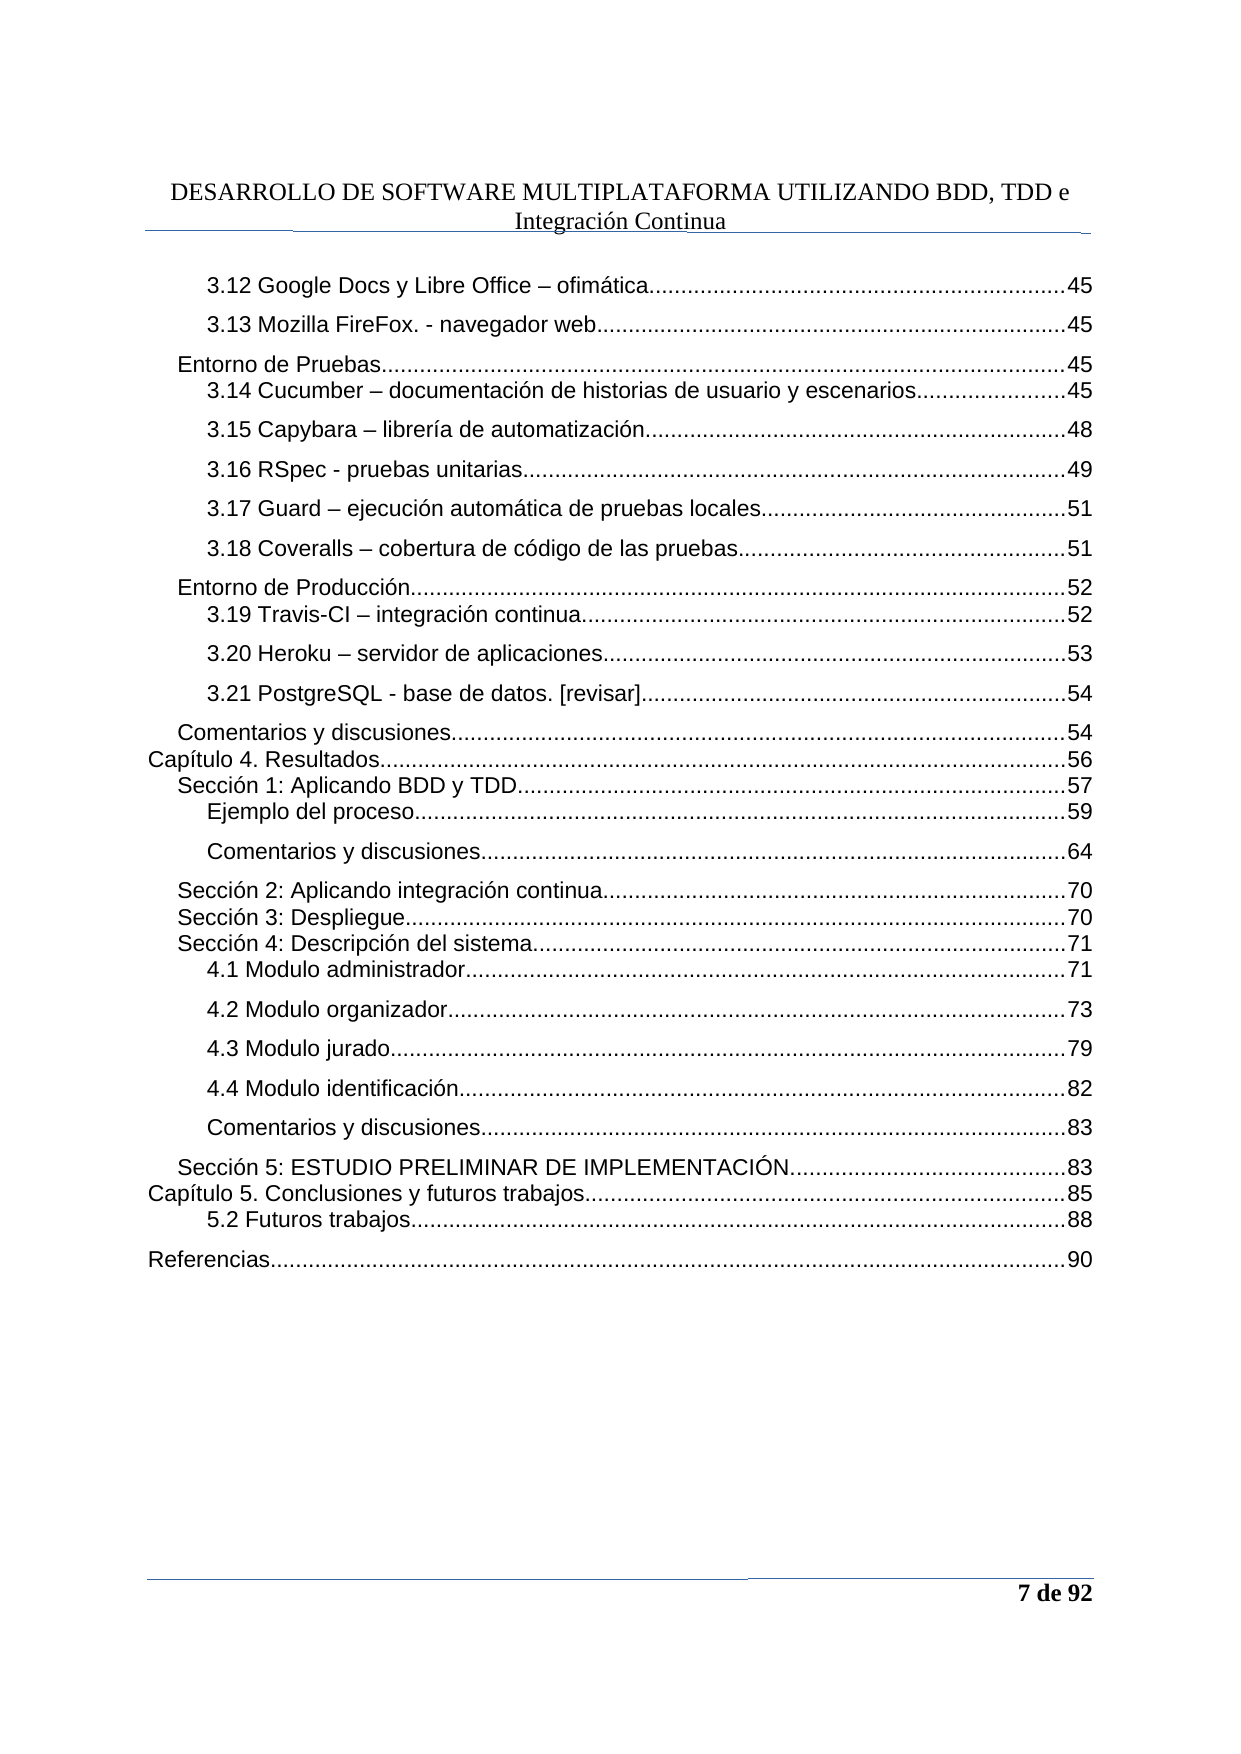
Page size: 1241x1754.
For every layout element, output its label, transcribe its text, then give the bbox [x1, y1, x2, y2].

text 3.19 Travis-CI – integración continua. 52 [207, 601, 1093, 627]
text 4.1 Modulo administrador. 71 [207, 956, 1093, 983]
text 4.4 Modulo identificación. 82 [207, 1075, 1093, 1101]
text 3.14 Cucumber – documentación de historias de usuario y escenarios. 45 [207, 377, 1093, 403]
text 5.2 Futuros trabajos. 88 [207, 1206, 1093, 1233]
text Comentarios y discusiones. 54 [177, 719, 1093, 746]
text 3.21 PostgreSQL - base de datos. [revisar] 54 [207, 680, 1093, 706]
text 3.12 Google Docs y Libre Office – ofimática. 45 [207, 272, 1093, 298]
text 4.2 Modulo organizador. 73 [207, 996, 1093, 1022]
text Entorno de Pruebas 45 [177, 351, 1093, 377]
text 3.13 Mozilla FireFox. - navegador web. 45 [207, 311, 1093, 337]
text Sección 4: Descripción del sistema. 71 [177, 930, 1093, 956]
text 3.17 Guard – ejecución automática de pruebas locales. 51 [207, 495, 1093, 522]
text 3.16 RSpec - pruebas unitarias. 49 [207, 456, 1093, 482]
text Referencias 90 [148, 1246, 1093, 1272]
text Sección 1: Aplicando BDD y TDD. 57 [177, 772, 1093, 798]
text Sección 5: ESTUDIO PRELIMINAR DE IMPLEMENTACIÓN. 83 [177, 1154, 1093, 1180]
text Comentarios y discusiones. 83 [207, 1114, 1093, 1141]
text Ejemplo del proceso. 59 [207, 798, 1093, 824]
text 3.15 Capybara – librería de automatización. 48 [207, 416, 1093, 443]
text Sección 2: Aplicando integración continua. 70 [177, 877, 1093, 903]
text Capítulo 4. Resultados 56 [148, 746, 1093, 772]
text 4.3 Modulo jurado. 79 [207, 1035, 1093, 1062]
text Sección 3: Despliegue. 70 [177, 903, 1093, 930]
text Capítulo 5. Conclusiones y futuros trabajos 85 [148, 1180, 1093, 1206]
text 3.20 Heroku – servidor de aplicaciones. 53 [207, 640, 1093, 667]
text 3.18 Coveralls – cobertura de código de las pruebas. 51 [207, 535, 1093, 561]
text Comentarios y discusiones. 64 [207, 838, 1093, 864]
text Entorno de Producción 52 [177, 574, 1093, 601]
